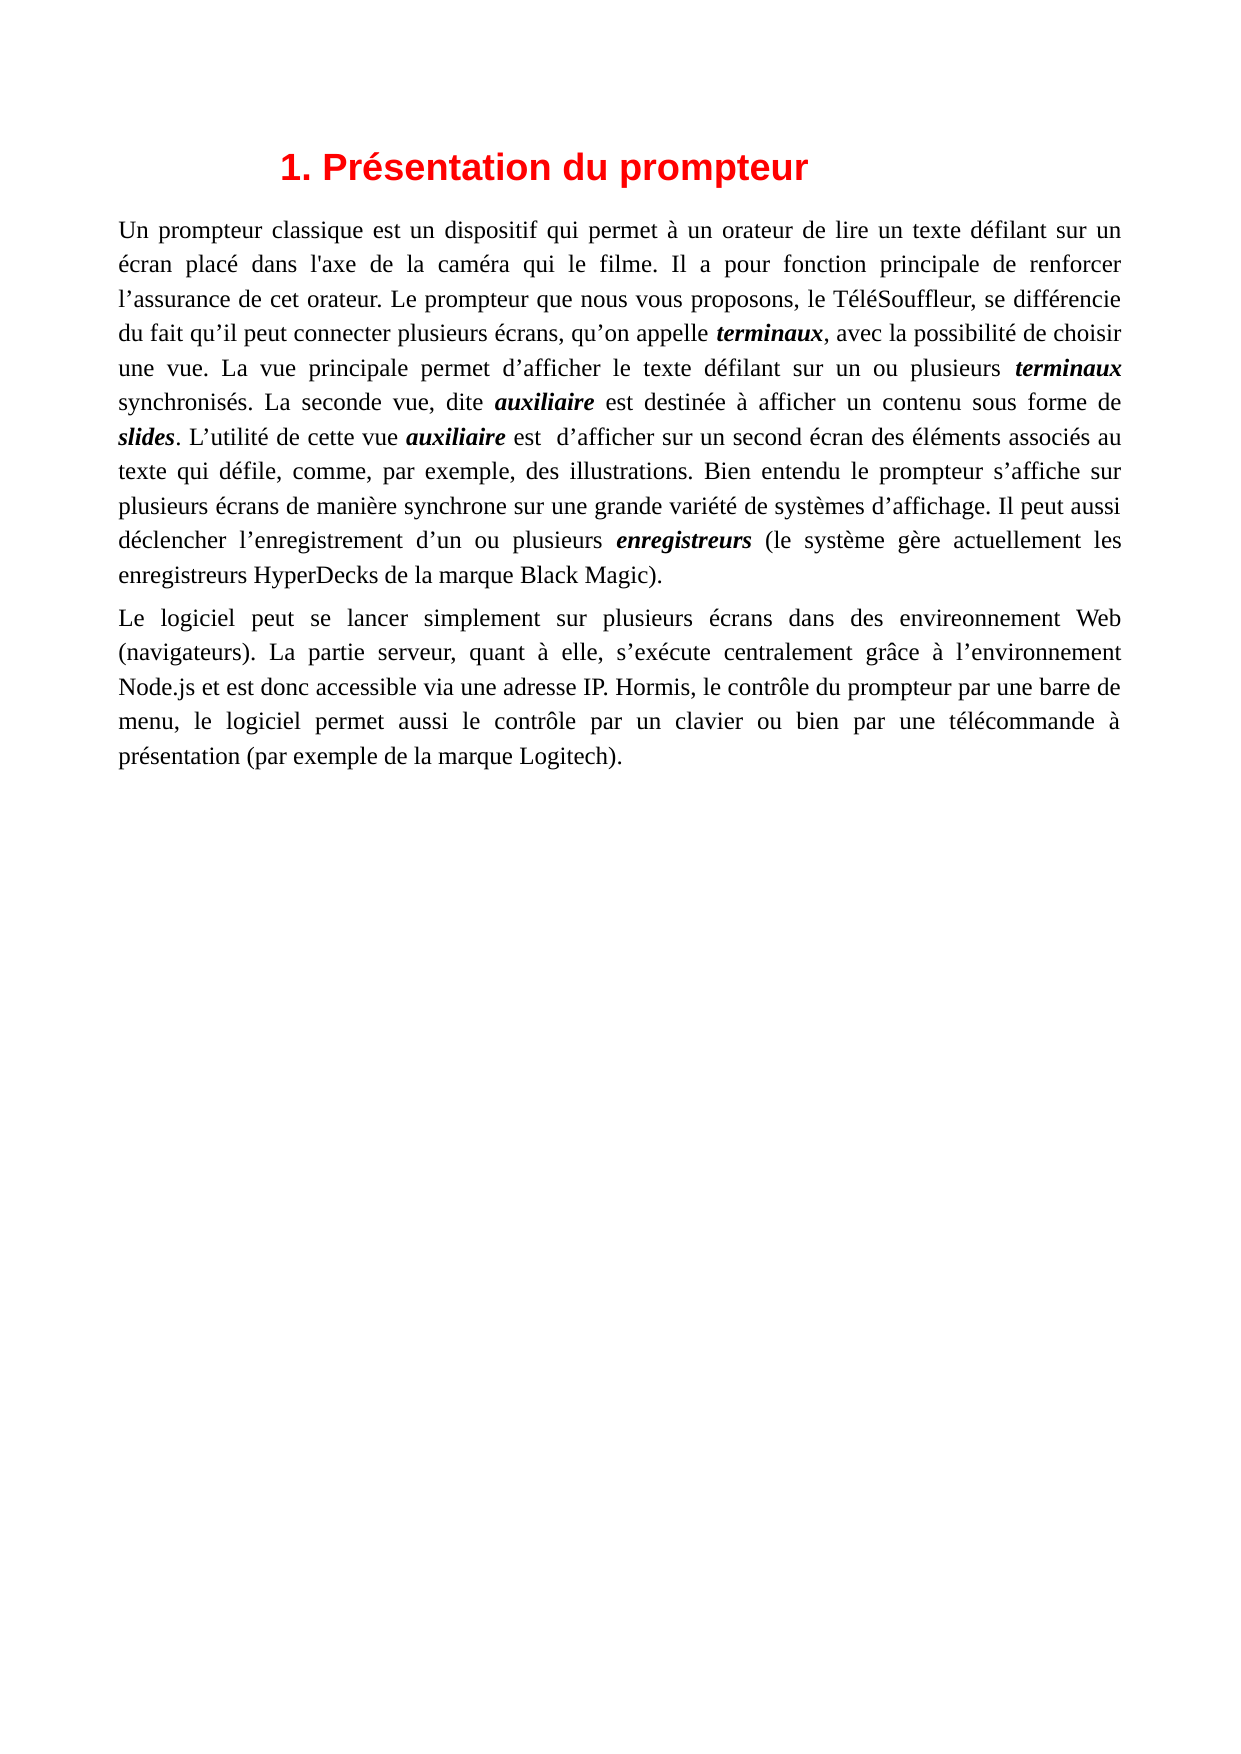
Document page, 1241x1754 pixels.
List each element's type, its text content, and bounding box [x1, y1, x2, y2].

text Le logiciel peut se lancer simplement sur plusieurs écrans dans des envireonnement Web (navigateurs). La partie serveur, quant à elle, s’exécute centralement grâce à l’environnement Node.js et est donc accessible via une adresse IP. Hormis, le contrôle du prompteur par une barre de menu, le logiciel permet aussi le contrôle par un clavier ou bien par une télécommande à présentation (par exemple de la marque Logitech). [118, 603, 1122, 770]
subtitle 1. Présentation du prompteur [280, 145, 1122, 188]
text Un prompteur classique est un dispositif qui permet à un orateur de lire un texte défilant sur un écran placé dans l'axe de la caméra qui le filme. Il a pour fonction principale de renforcer l’assurance de cet orateur. Le prompteur que nous vous proposons, le TéléSouffleur, se différencie du fait qu’il peut connecter plusieurs écrans, qu’on appelle terminaux, avec la possibilité de choisir une vue. La vue principale permet d’afficher le texte défilant sur un ou plusieurs terminaux synchronisés. La seconde vue, dite auxiliaire est destinée à afficher un contenu sous forme de slides. L’utilité de cette vue auxiliaire est d’afficher sur un second écran des éléments associés au texte qui défile, comme, par exemple, des illustrations. Bien entendu le prompteur s’affiche sur plusieurs écrans de manière synchrone sur une grande variété de systèmes d’affichage. Il peut aussi déclencher l’enregistrement d’un ou plusieurs enregistreurs (le système gère actuellement les enregistreurs HyperDecks de la marque Black Magic). [118, 215, 1122, 588]
